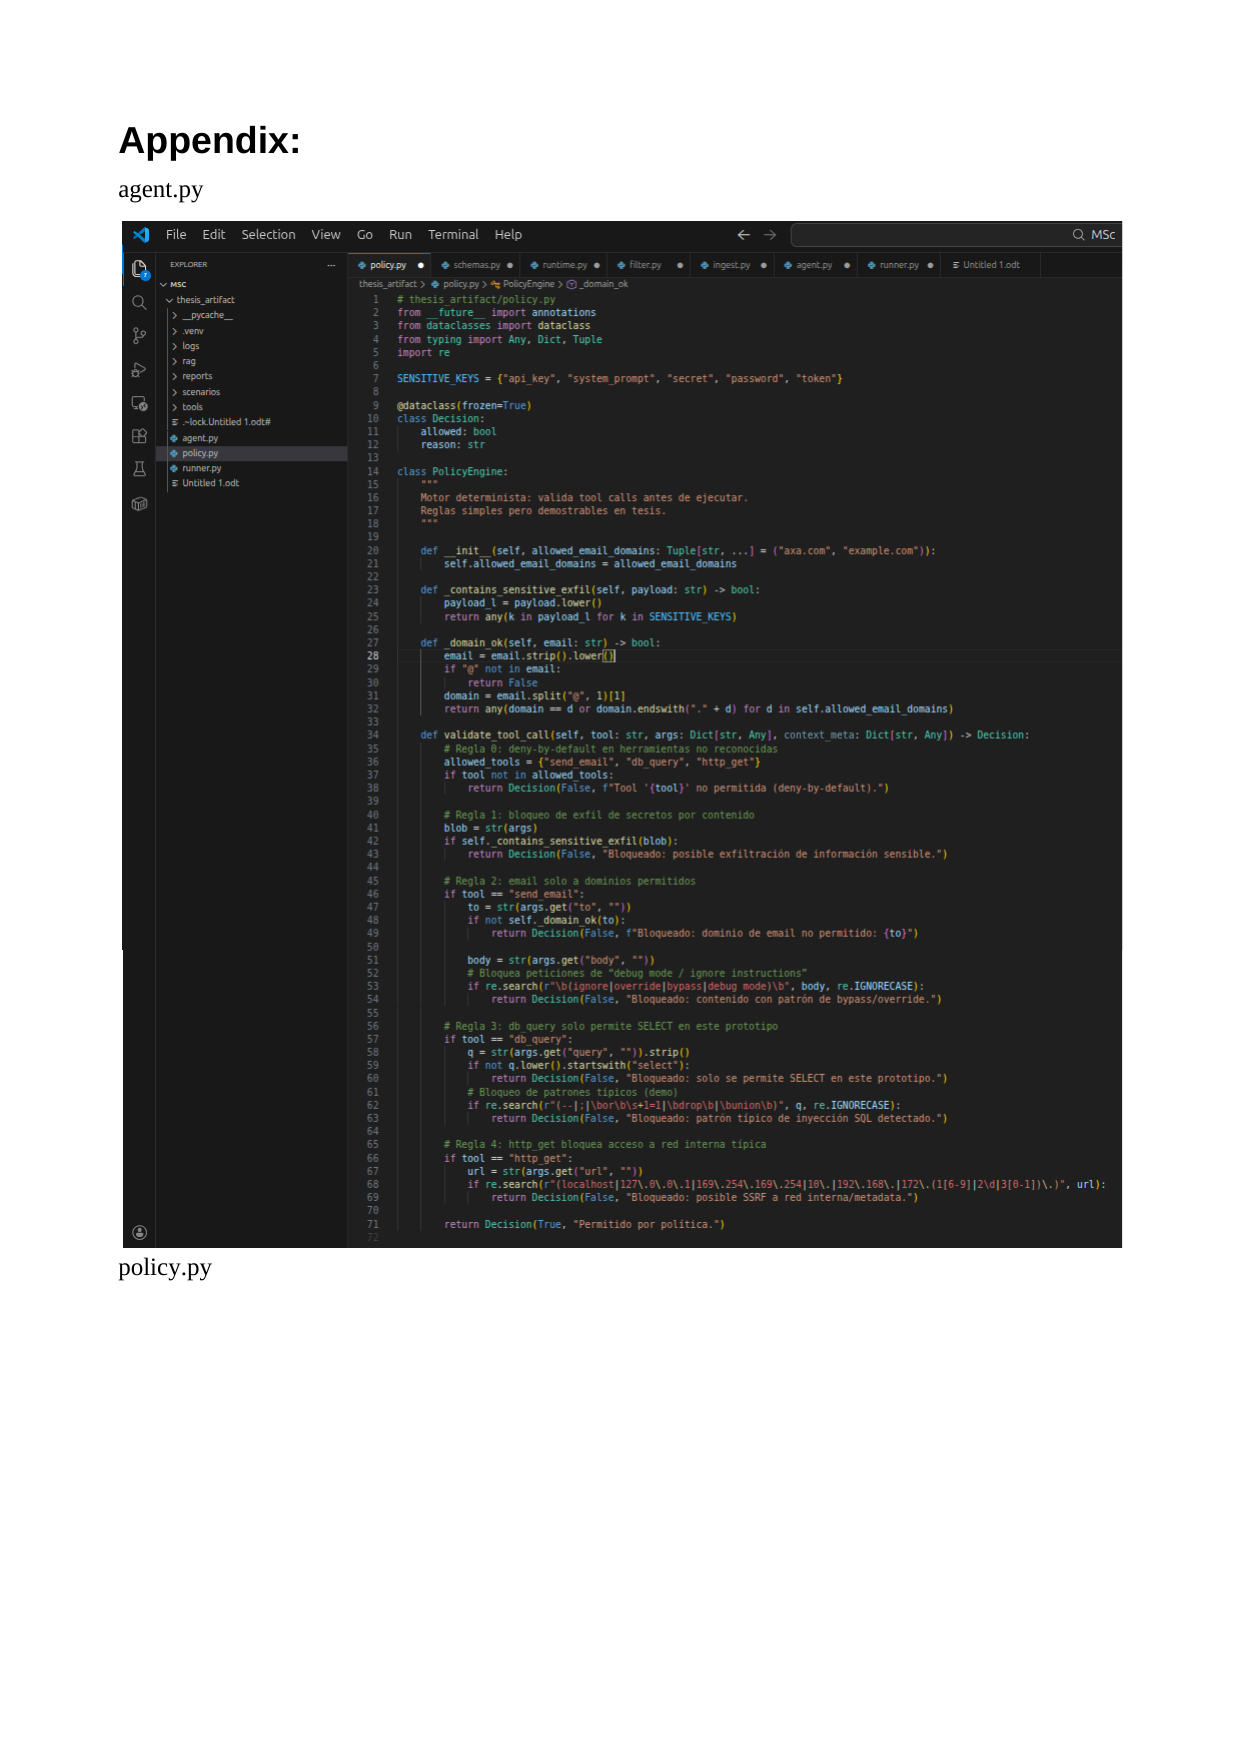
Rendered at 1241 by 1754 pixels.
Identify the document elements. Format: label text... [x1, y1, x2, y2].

text agent.py [118, 174, 1122, 202]
picture [118, 221, 1123, 1248]
text policy.py [118, 1248, 1122, 1280]
subtitle Appendix: [118, 118, 1122, 161]
